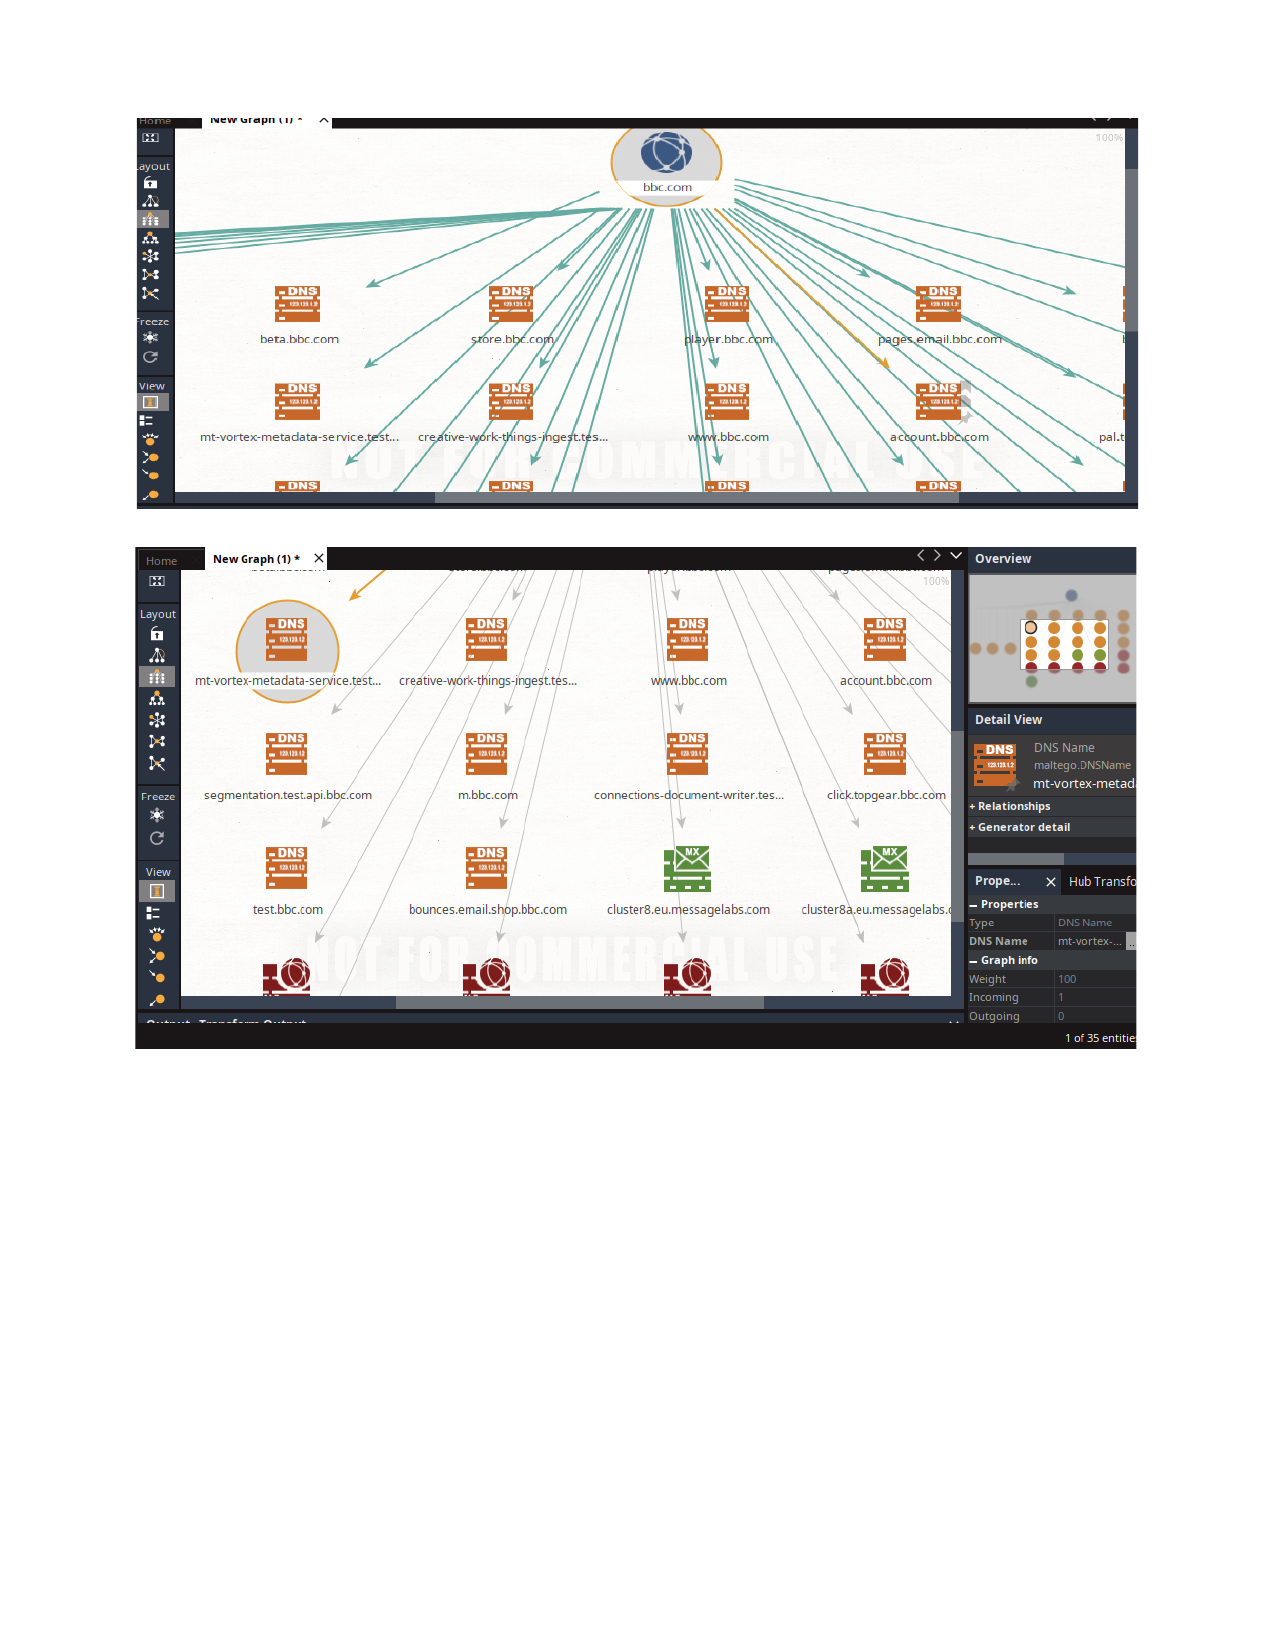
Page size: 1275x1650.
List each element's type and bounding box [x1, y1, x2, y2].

picture [135, 547, 1137, 1049]
picture [136, 118, 1139, 509]
